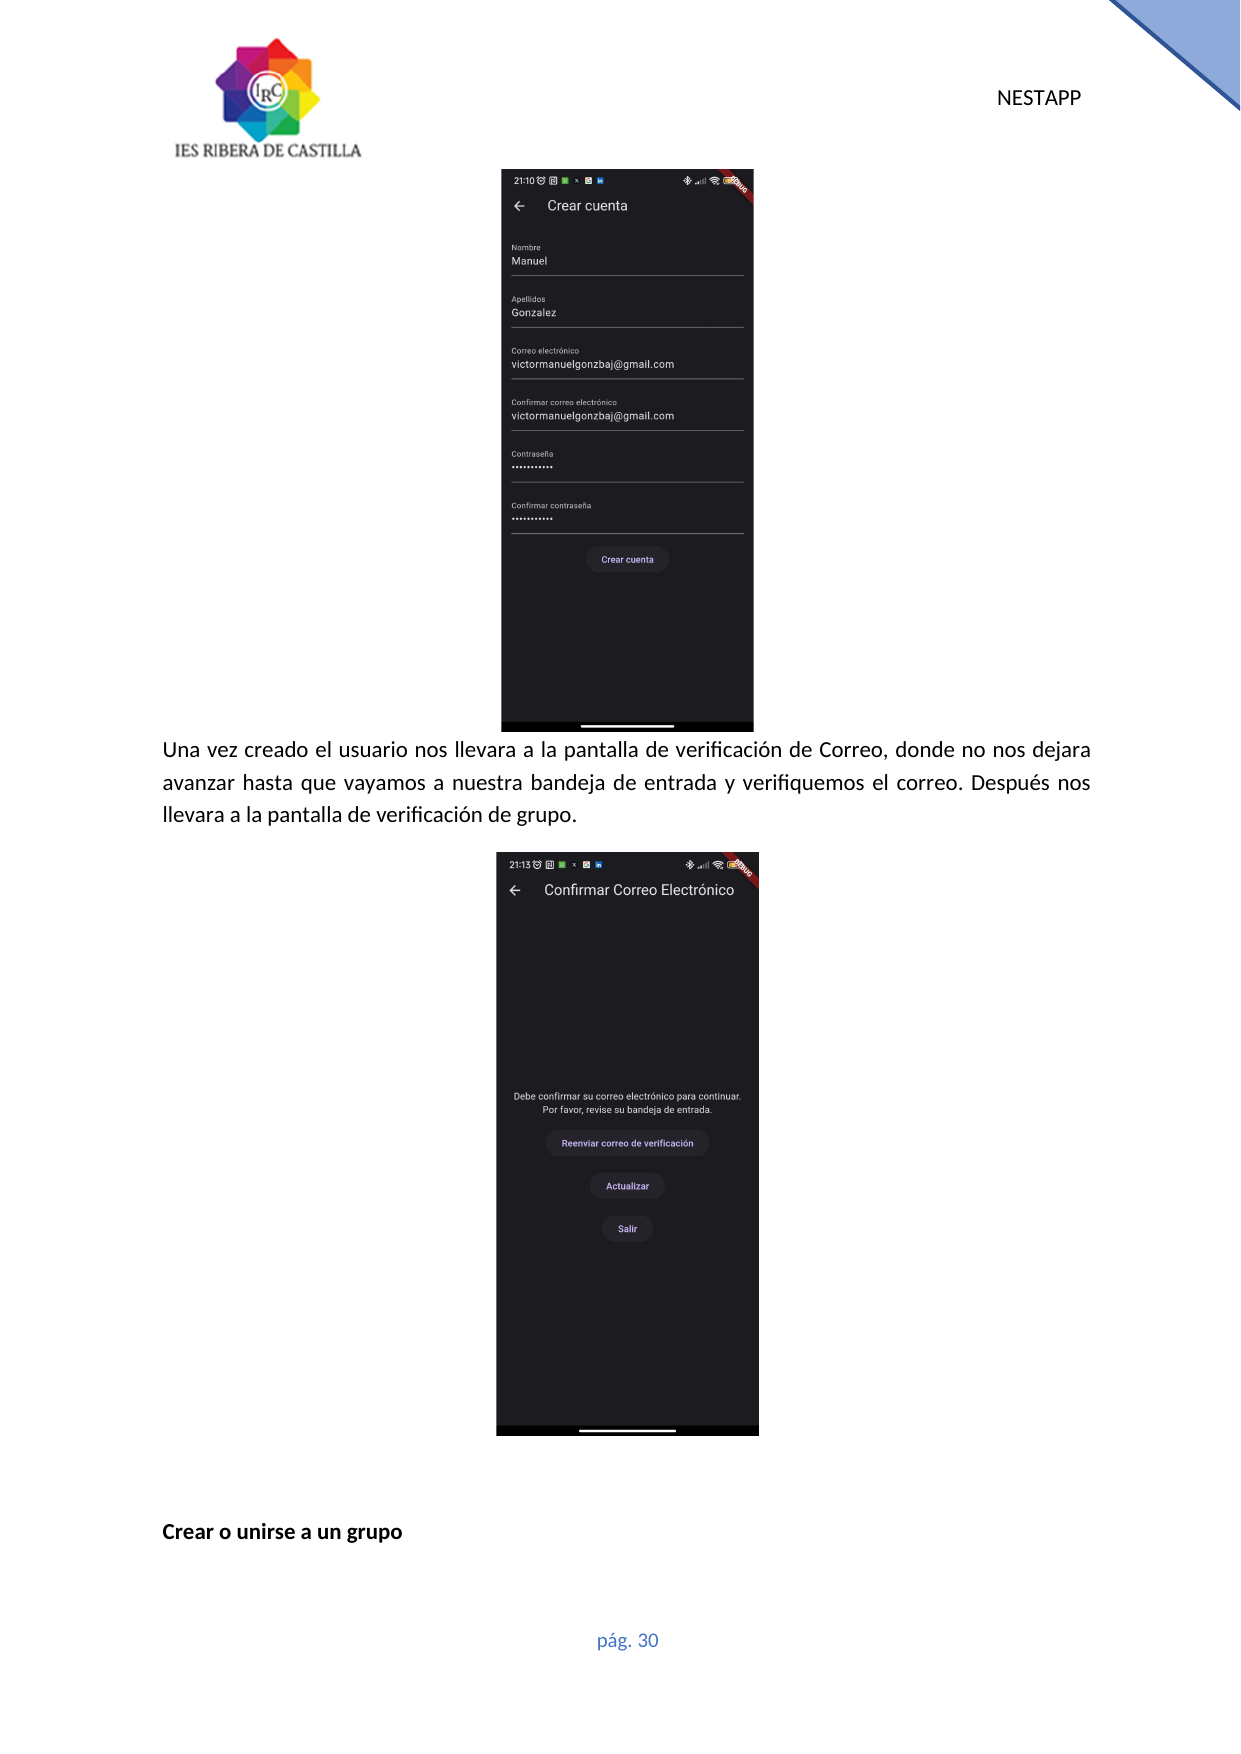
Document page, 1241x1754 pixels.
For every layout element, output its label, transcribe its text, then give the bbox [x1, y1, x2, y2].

text Una vez creado el usuario nos llevara a la pantalla de verificación de Correo, donde no nos dejara avanzar hasta que vayamos a nuestra bandeja de entrada y verifiquemos el correo. Después nos llevara a la pantalla de verificación de grupo. [162, 192, 1093, 828]
picture [173, 29, 366, 164]
picture [501, 169, 754, 732]
picture [496, 852, 759, 1436]
text Crear o unirse a un grupo [162, 1517, 1093, 1546]
